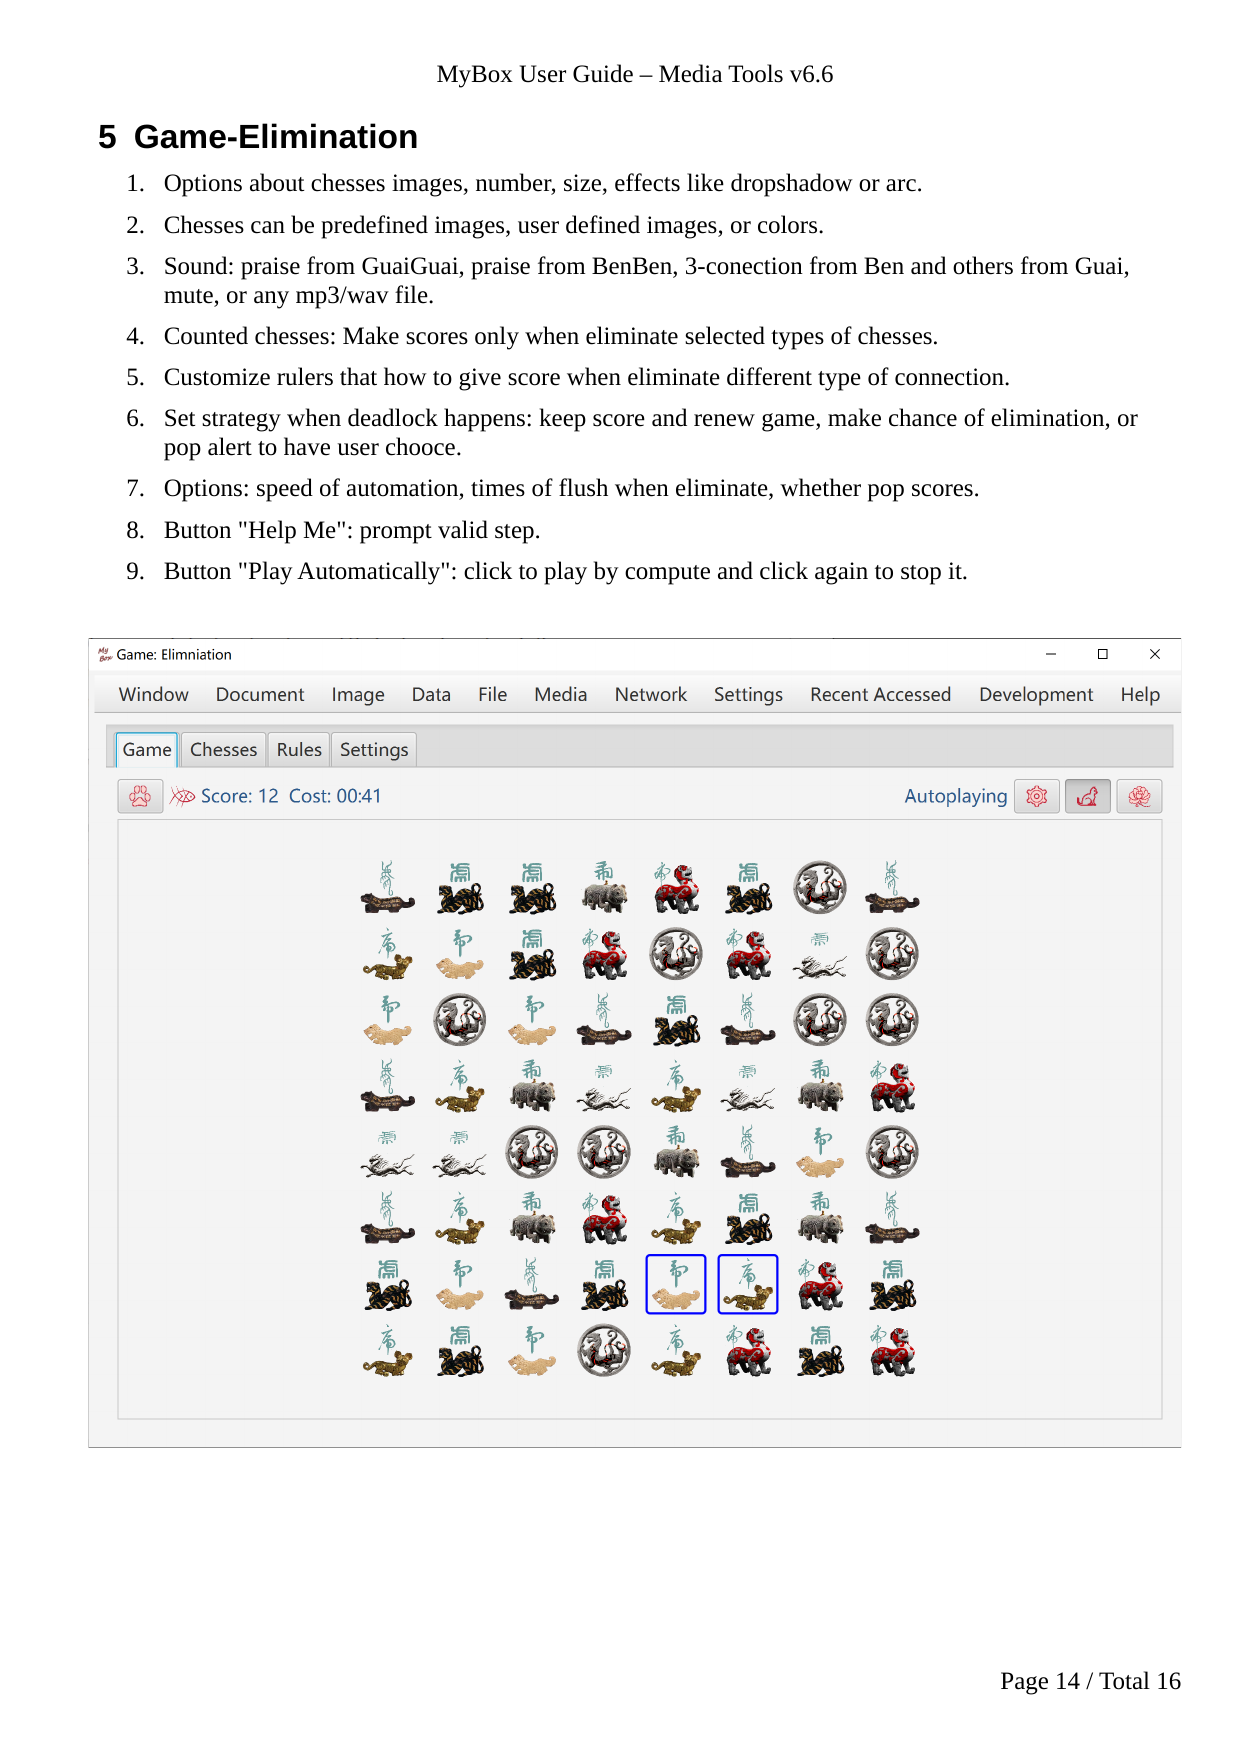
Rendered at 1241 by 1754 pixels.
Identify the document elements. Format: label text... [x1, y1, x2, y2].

list Sound: praise from GuaiGuai, praise from BenBen, 3-conection from Ben and others from Guai, mute, or any mp3/wav file. [126, 251, 1181, 308]
subtitle Game-Elimination [88, 117, 1181, 156]
list Chesses can be predefined images, user defined images, or colors. [126, 210, 1181, 238]
picture [88, 638, 1182, 1448]
list Counted chesses: Make scores only when eliminate selected types of chesses. [126, 321, 1181, 350]
list Customize rulers that how to give score when eliminate different type of connection. [126, 362, 1181, 391]
list Button "Help Me": prompt valid step. [126, 515, 1181, 543]
list Options about chesses images, number, size, effects like dropshadow or arc. [126, 168, 1181, 197]
list Set strategy when deadlock happens: keep score and renew game, make chance of elimination, or pop alert to have user chooce. [126, 403, 1181, 461]
list Button "Play Automatically": click to play by compute and click again to stop it. [126, 556, 1181, 585]
list Options: speed of automation, times of flush when eliminate, whether pop scores. [126, 473, 1181, 502]
